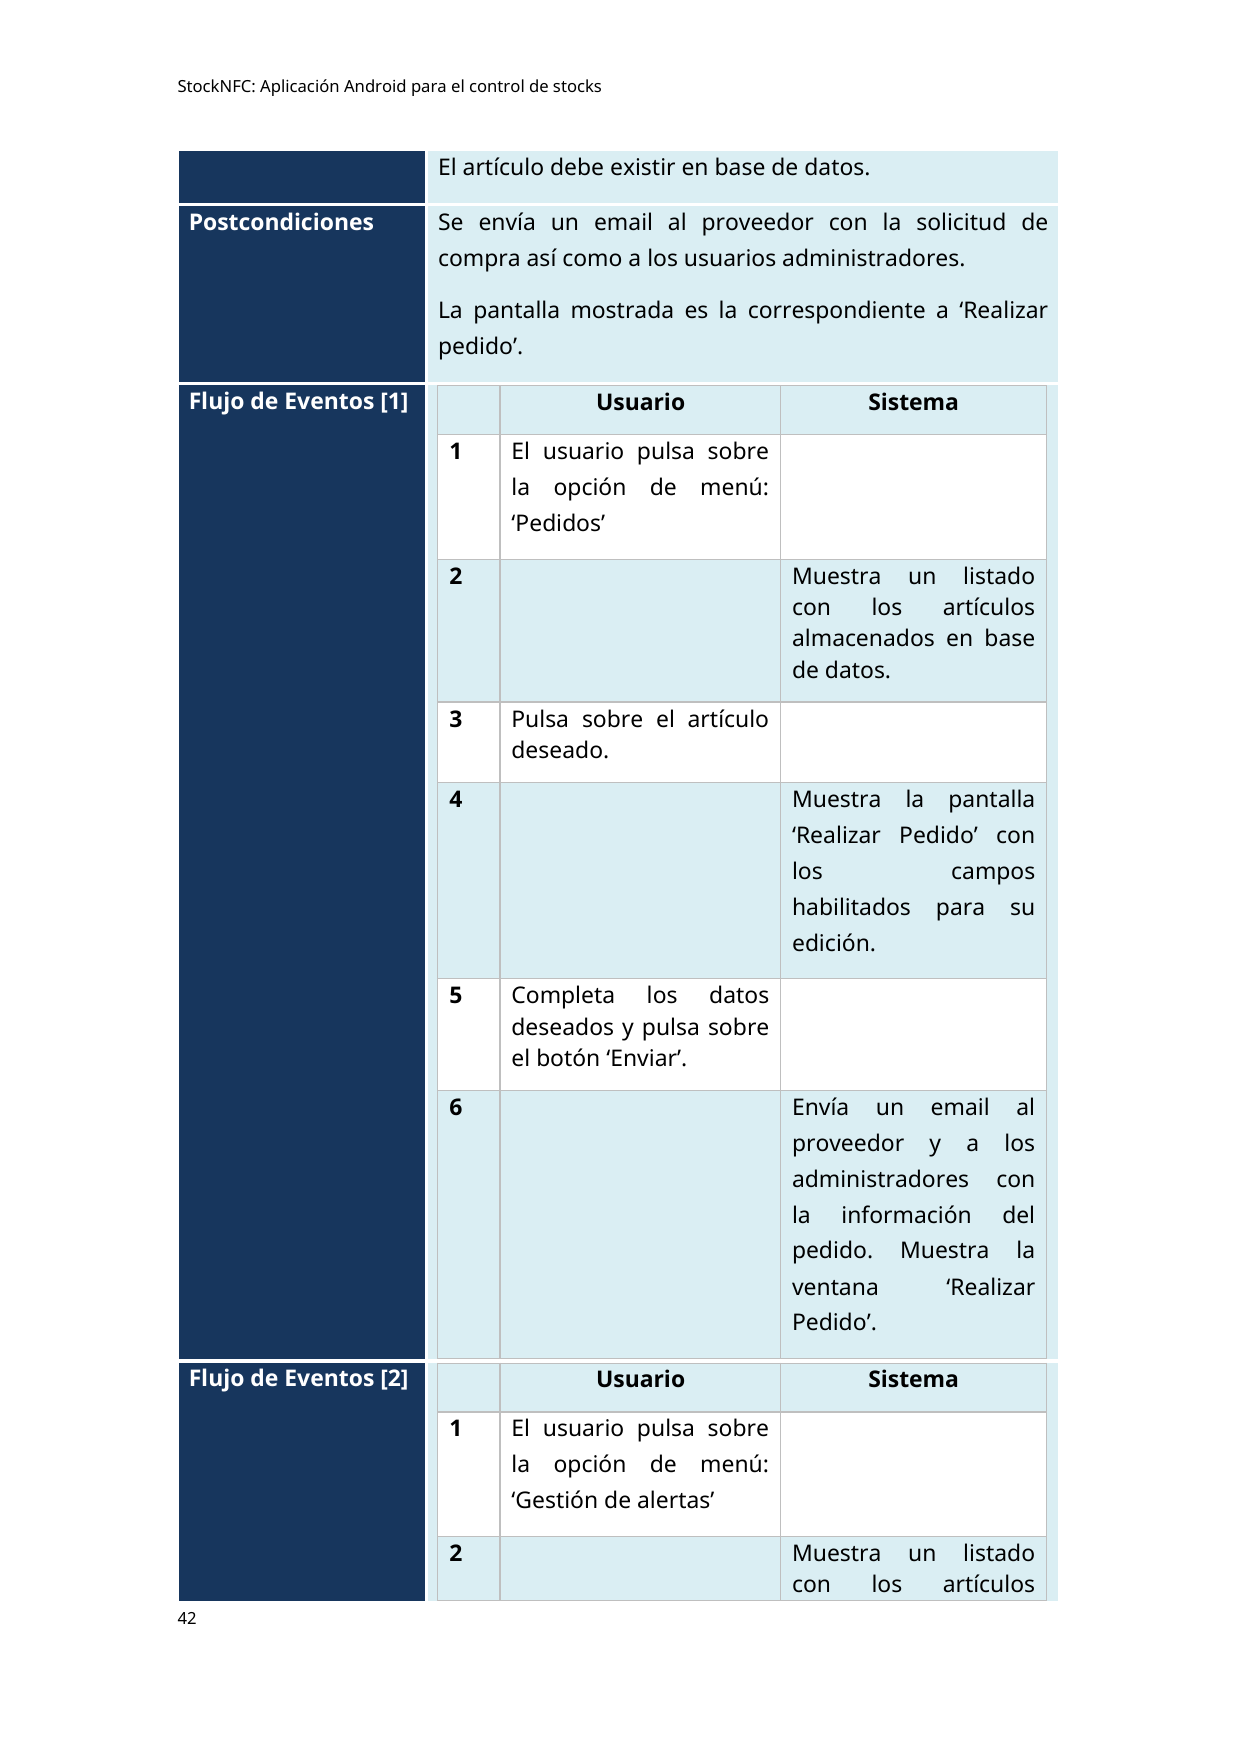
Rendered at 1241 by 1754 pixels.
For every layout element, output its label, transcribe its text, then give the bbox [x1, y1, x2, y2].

table_header Sistema [781, 1364, 1046, 1411]
table_cell 1 [438, 1413, 499, 1536]
table_header Sistema [781, 386, 1046, 434]
table_cell El usuario pulsa sobre la opción de menú: ‘Pedidos’ [501, 435, 780, 559]
table_header Usuario [501, 386, 780, 434]
table_cell Postcondiciones [179, 206, 425, 382]
table_cell [781, 435, 1046, 559]
table_cell El usuario pulsa sobre la opción de menú: ‘Gestión de alertas’ [501, 1413, 780, 1536]
table_cell [1047, 385, 1058, 1359]
table_cell Completa los datos deseados y pulsa sobre el botón ‘Enviar’. [501, 979, 780, 1090]
table_cell Flujo de Eventos [2] [179, 1363, 425, 1601]
table_cell Muestra un listado con los artículos [781, 1537, 1046, 1599]
table_cell [501, 560, 780, 701]
table_cell [781, 703, 1046, 782]
table_cell El artículo debe existir en base de datos. [428, 151, 1058, 203]
table_cell 2 [438, 1537, 499, 1599]
table_cell 4 [438, 783, 499, 978]
table_header Usuario [501, 1364, 780, 1411]
table_header [438, 1364, 499, 1411]
table_cell [781, 979, 1046, 1090]
table_cell Envía un email al proveedor y a los administradores con la información del pedido. Muestra la ventana ‘Realizar Pedido’. [781, 1091, 1046, 1358]
table_header [438, 386, 499, 434]
table_cell [501, 1091, 780, 1358]
table_cell [428, 385, 437, 1359]
table_cell [428, 1363, 437, 1601]
table_cell Flujo de Eventos [1] [179, 385, 425, 1359]
table_cell 3 [438, 703, 499, 782]
table_cell 6 [438, 1091, 499, 1358]
table_cell [501, 1537, 780, 1599]
table_cell 1 [438, 435, 499, 559]
table_cell [179, 151, 425, 203]
table_cell 2 [438, 560, 499, 701]
table_cell Muestra la pantalla ‘Realizar Pedido’ con los campos habilitados para su edición. [781, 783, 1046, 978]
table_cell 5 [438, 979, 499, 1090]
table_cell Se envía un email al proveedor con la solicitud de compra así como a los usuarios administradores. La pantalla mostrada es la correspondiente a ‘Realizar pedido’. [428, 206, 1058, 382]
table_cell [501, 783, 780, 978]
table_cell Muestra un listado con los artículos almacenados en base de datos. [781, 560, 1046, 701]
table_cell [781, 1413, 1046, 1536]
table_cell [1047, 1363, 1058, 1601]
table_cell Pulsa sobre el artículo deseado. [501, 703, 780, 782]
